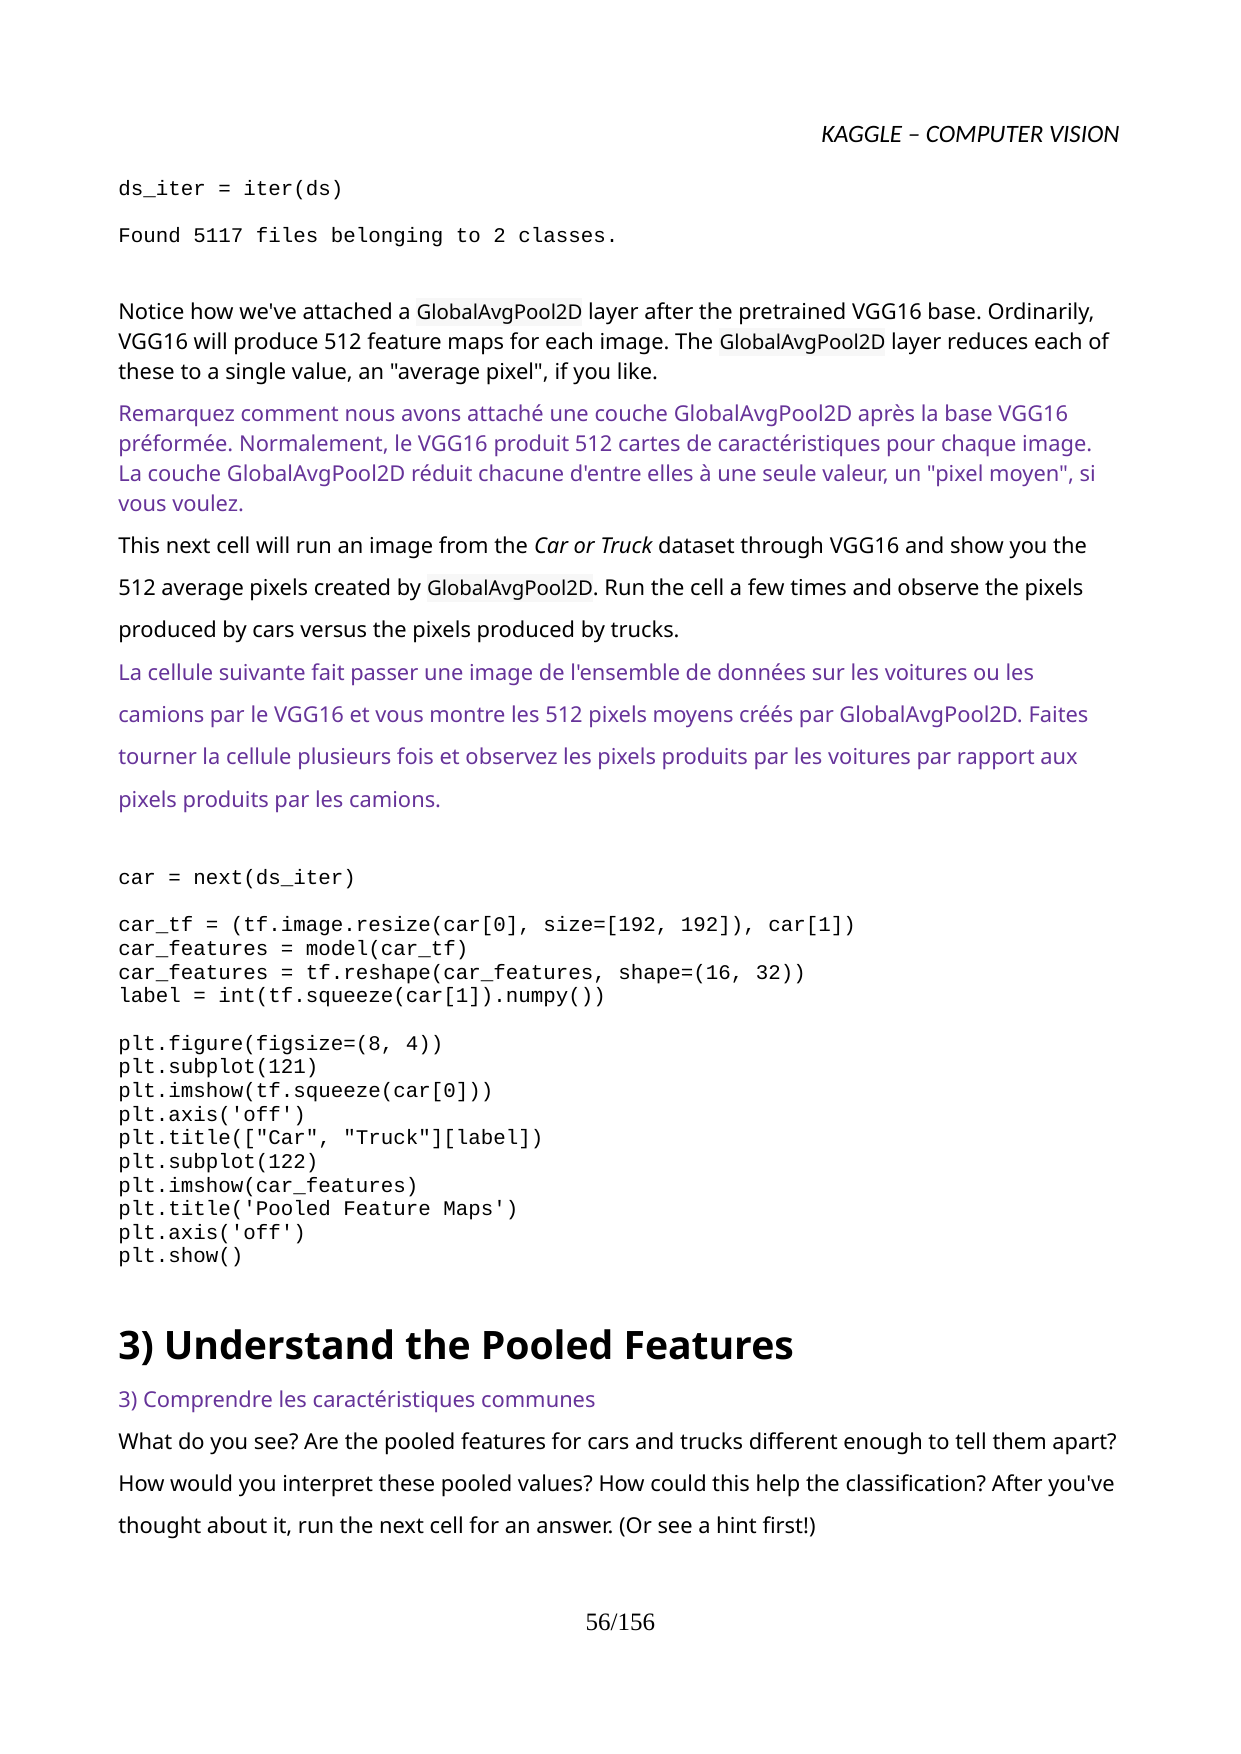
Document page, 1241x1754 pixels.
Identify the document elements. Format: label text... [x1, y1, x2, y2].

text plt.subplot(122) [118, 1151, 1122, 1174]
text label = int(tf.squeeze(car[1]).numpy()) [118, 985, 1122, 1009]
subtitle 3) Understand the Pooled Features [118, 1318, 1122, 1371]
text plt.title(["Car", "Truck"][label]) [118, 1127, 1122, 1151]
text plt.show() [118, 1246, 1122, 1269]
text What do you see? Are the pooled features for cars and trucks different enough to tell them apart? How would you interpret these pooled values? How could this help the classification? After you've thought about it, run the next cell for an answer. (Or see a hint first!) [118, 1426, 1122, 1540]
text plt.title('Pooled Feature Maps') [118, 1198, 1122, 1222]
text La cellule suivante fait passer une image de l'ensemble de données sur les voitures ou les camions par le VGG16 et vous montre les 512 pixels moyens créés par GlobalAvgPool2D. Faites tourner la cellule plusieurs fois et observez les pixels produits par les voitures par rapport aux pixels produits par les camions. [118, 657, 1122, 813]
text 3) Comprendre les caractéristiques communes [118, 1383, 1122, 1413]
text ds_iter = iter(ds) [118, 178, 1122, 202]
text plt.imshow(tf.squeeze(car[0])) [118, 1080, 1122, 1104]
text plt.axis('off') [118, 1222, 1122, 1246]
text Remarquez comment nous avons attaché une couche GlobalAvgPool2D après la base VGG16 préformée. Normalement, le VGG16 produit 512 cartes de caractéristiques pour chaque image. La couche GlobalAvgPool2D réduit chacune d'entre elles à une seule valeur, un "pixel moyen", si vous voulez. [118, 398, 1122, 517]
text This next cell will run an image from the Car or Truck dataset through VGG16 and show you the 512 average pixels created by GlobalAvgPool2D. Run the cell a few times and observe the pixels produced by cars versus the pixels produced by trucks. [118, 530, 1122, 644]
text Found 5117 files belonging to 2 classes. [118, 225, 1122, 249]
text plt.figure(figsize=(8, 4)) [118, 1033, 1122, 1056]
text car_features = tf.reshape(car_features, shape=(16, 32)) [118, 962, 1122, 985]
text plt.subplot(121) [118, 1056, 1122, 1080]
text plt.imshow(car_features) [118, 1174, 1122, 1198]
text Notice how we've attached a GlobalAvgPool2D layer after the pretrained VGG16 base. Ordinarily, VGG16 will produce 512 feature maps for each image. The GlobalAvgPool2D layer reduces each of these to a single value, an "average pixel", if you like. [118, 296, 1122, 386]
text car_tf = (tf.image.resize(car[0], size=[192, 192]), car[1]) [118, 914, 1122, 938]
text plt.axis('off') [118, 1104, 1122, 1127]
text car = next(ds_iter) [118, 867, 1122, 891]
text car_features = model(car_tf) [118, 938, 1122, 962]
